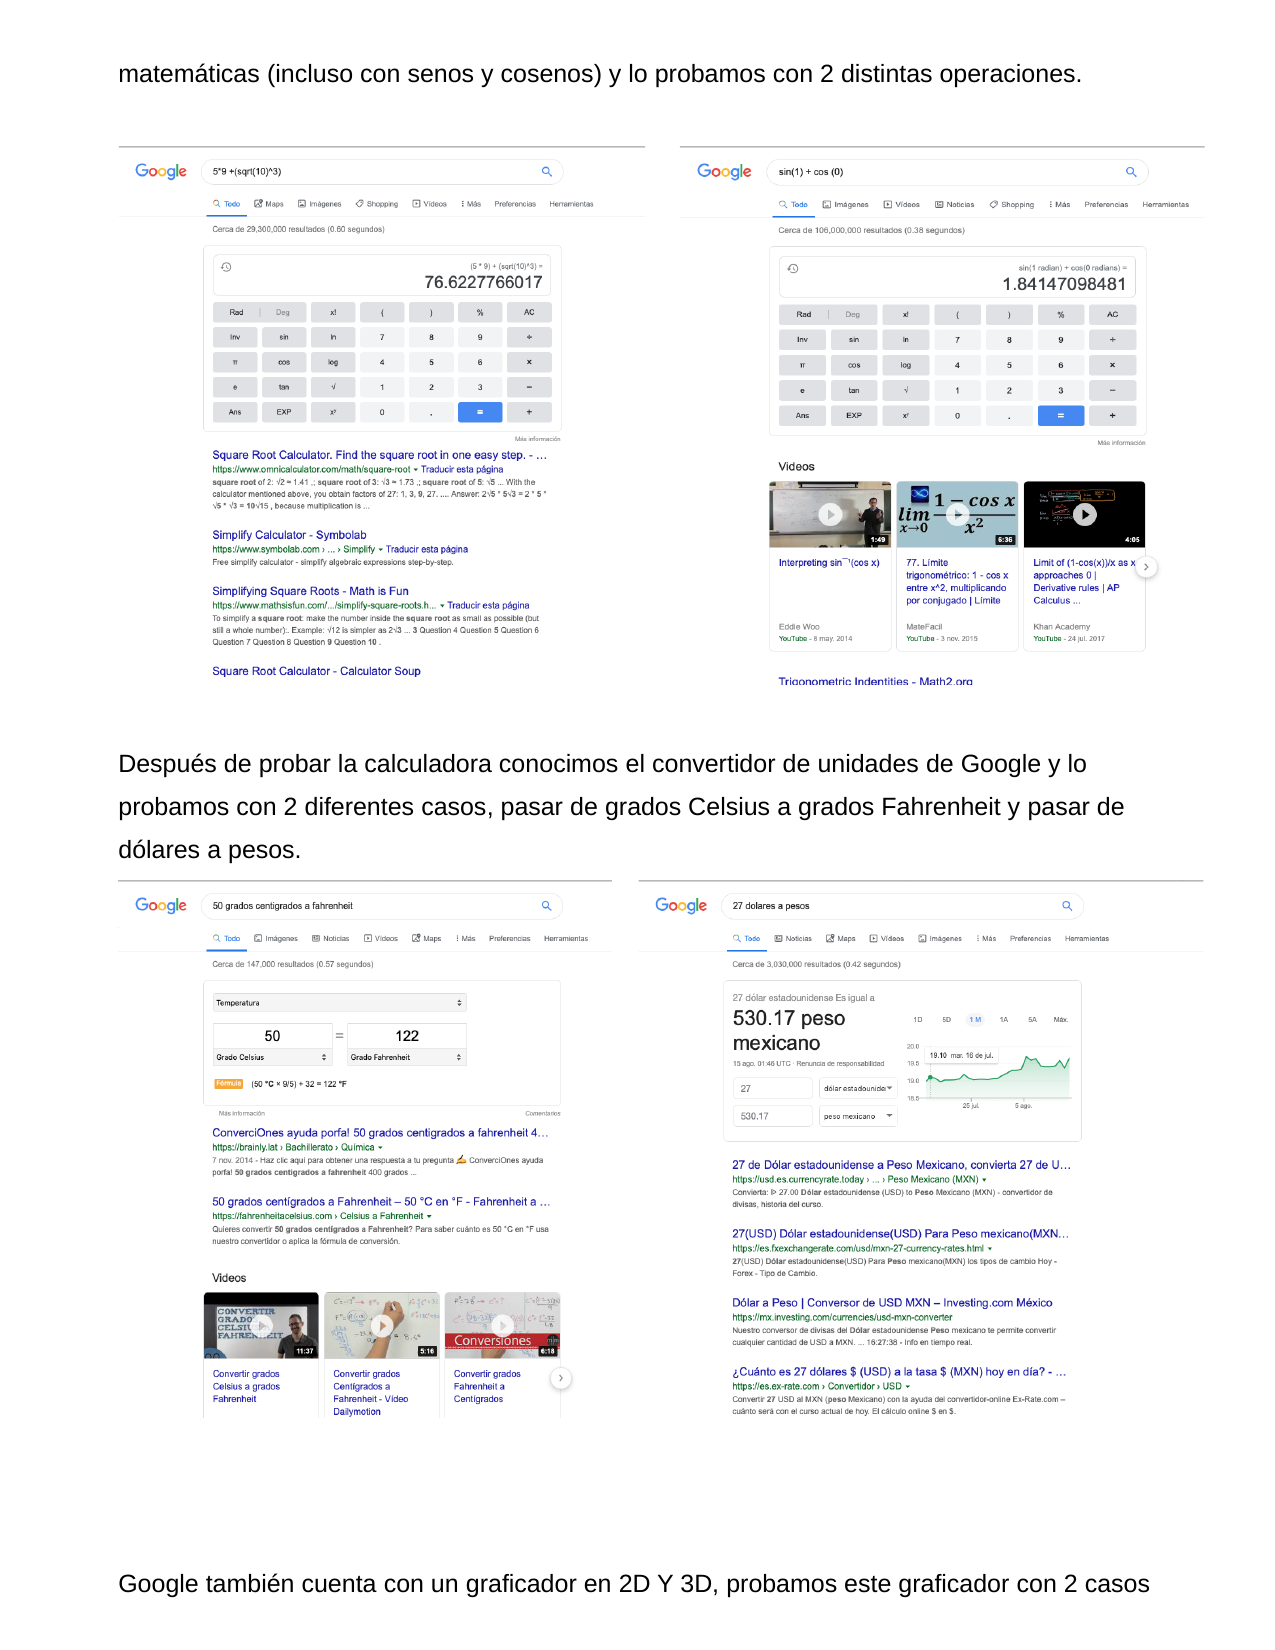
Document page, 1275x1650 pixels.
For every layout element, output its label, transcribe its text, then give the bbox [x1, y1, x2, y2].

text Google también cuenta con un graficador en 2D Y 3D, probamos este graficador con 2 casos [118, 1568, 1205, 1597]
text Después de probar la calculadora conocimos el convertidor de unidades de Google y lo probamos con 2 diferentes casos, pasar de grados Celsius a grados Fahrenheit y pasar de dólares a pesos. [118, 749, 1205, 864]
text matemáticas (incluso con senos y cosenos) y lo probamos con 2 distintas operaciones. [118, 59, 1205, 88]
